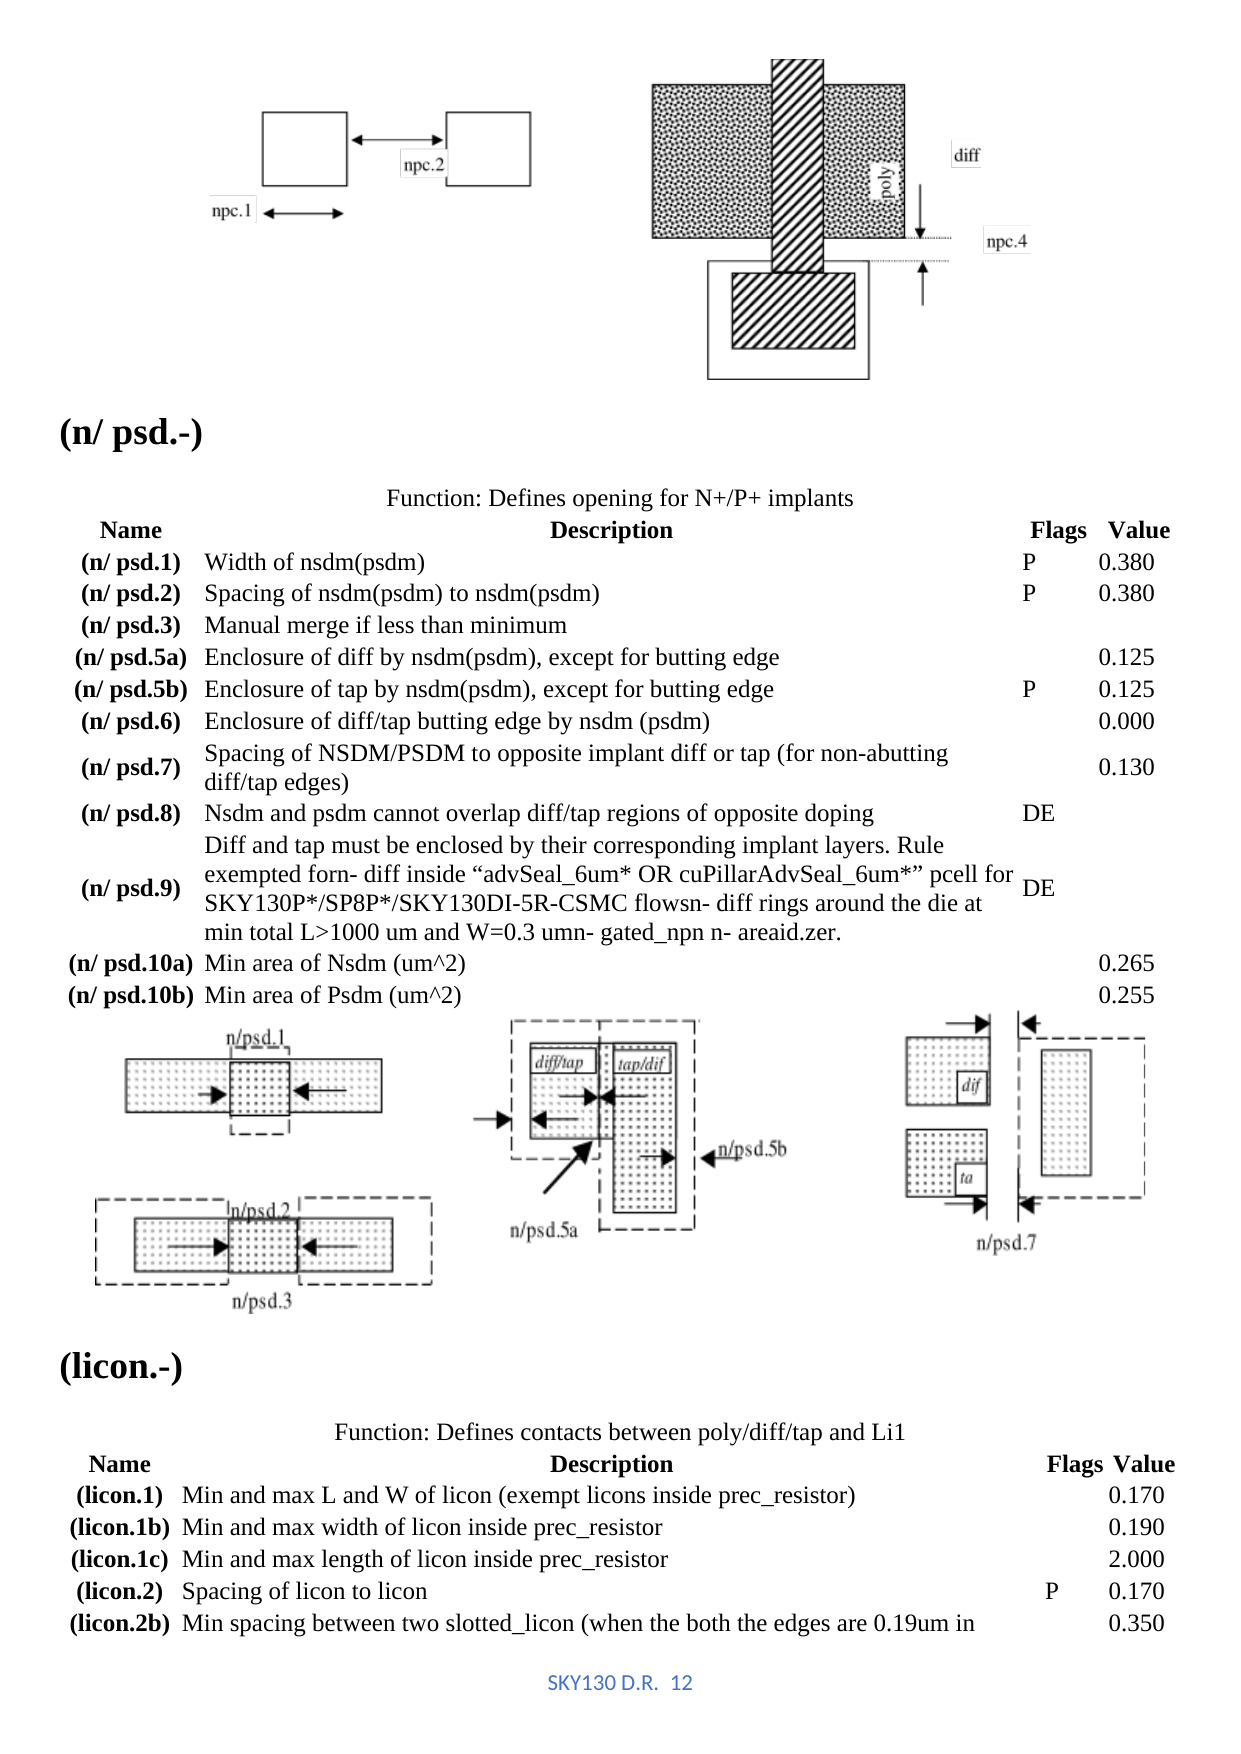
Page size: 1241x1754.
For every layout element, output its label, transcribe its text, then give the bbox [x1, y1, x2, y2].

table_cell 0.190 [1107, 1511, 1181, 1543]
table_cell Enclosure of diff/tap butting edge by nsdm (psdm) [203, 705, 1020, 736]
table_cell (n/ psd.6) [59, 705, 203, 736]
table_cell 0.255 [1097, 979, 1181, 1011]
table_cell Manual merge if less than minimum [203, 609, 1020, 641]
table_cell 0.170 [1107, 1575, 1181, 1607]
table_cell (licon.1b) [59, 1511, 180, 1543]
table_cell [1097, 829, 1181, 947]
table_cell P [1020, 545, 1097, 577]
subtitle (n/ psd.-) [59, 409, 1181, 452]
table_cell (licon.2b) [59, 1607, 180, 1638]
table_cell (n/ psd.5a) [59, 641, 203, 673]
table_cell 0.350 [1107, 1607, 1181, 1638]
table_cell (n/ psd.10b) [59, 979, 203, 1011]
table_cell [1020, 947, 1097, 979]
table_cell [1044, 1479, 1107, 1511]
table_cell 0.125 [1097, 641, 1181, 673]
table_cell (n/ psd.2) [59, 577, 203, 609]
table_cell Min area of Psdm (um^2) [203, 979, 1020, 1010]
table_cell [1044, 1543, 1107, 1575]
table_cell Spacing of NSDM/PSDM to opposite implant diff or tap (for non-abutting diff/tap edges) [203, 736, 1020, 797]
table_cell Min and max L and W of licon (exempt licons inside prec_resistor) [180, 1479, 1043, 1511]
table_cell 0.170 [1107, 1479, 1181, 1511]
table_cell DE [1020, 829, 1097, 947]
table_cell Diff and tap must be enclosed by their corresponding implant layers. Rule exempted forn- diff inside “advSeal_6um* OR cuPillarAdvSeal_6um*” pcell for SKY130P*/SP8P*/SKY130DI-5R-CSMC flowsn- diff rings around the die at min total L>1000 um and W=0.3 umn- gated_npn n- areaid.zer. [203, 829, 1020, 947]
table_cell 0.380 [1097, 545, 1181, 577]
table_cell (n/ psd.3) [59, 609, 203, 641]
table_cell Value [1107, 1447, 1181, 1479]
table_cell Spacing of nsdm(psdm) to nsdm(psdm) [203, 577, 1020, 609]
table_cell (licon.1) [59, 1479, 180, 1511]
table_cell Name [59, 1447, 180, 1479]
table_cell 0.000 [1097, 705, 1181, 736]
table_cell Nsdm and psdm cannot overlap diff/tap regions of opposite doping [203, 797, 1020, 829]
table_cell [1097, 609, 1181, 641]
table_cell [1020, 609, 1097, 641]
table_cell 2.000 [1107, 1543, 1181, 1575]
table_cell 0.265 [1097, 947, 1181, 979]
table_cell DE [1020, 797, 1097, 829]
table_cell [1020, 705, 1097, 736]
table_cell P [1044, 1575, 1107, 1607]
picture [209, 59, 1031, 380]
table_cell [1044, 1607, 1107, 1638]
table_cell [1044, 1511, 1107, 1543]
table_cell 0.380 [1097, 577, 1181, 609]
table_cell Min and max length of licon inside prec_resistor [180, 1543, 1043, 1575]
table_cell 0.125 [1097, 673, 1181, 704]
table_cell Flags [1020, 513, 1097, 545]
table_header Function: Defines contacts between poly/diff/tap and Li1 [59, 1415, 1181, 1447]
table_cell Min and max width of licon inside prec_resistor [180, 1511, 1043, 1543]
table_cell Spacing of licon to licon [180, 1575, 1043, 1607]
table_cell (n/ psd.10a) [59, 947, 203, 979]
table_cell Description [180, 1447, 1043, 1479]
table_cell [1097, 797, 1181, 829]
table_cell Width of nsdm(psdm) [203, 545, 1020, 577]
table_cell P [1020, 577, 1097, 609]
table_cell Enclosure of diff by nsdm(psdm), except for butting edge [203, 641, 1020, 673]
table_cell Flags [1044, 1447, 1107, 1479]
table_cell (n/ psd.8) [59, 797, 203, 829]
table_cell (n/ psd.7) [59, 736, 203, 797]
table_cell [1020, 641, 1097, 673]
table_cell P [1020, 673, 1097, 704]
table_cell Min area of Nsdm (um^2) [203, 947, 1020, 979]
table_cell 0.130 [1097, 736, 1181, 797]
table_cell (n/ psd.1) [59, 545, 203, 577]
picture [95, 1010, 1146, 1314]
table_cell Description [203, 513, 1020, 545]
table_cell [1020, 736, 1097, 797]
table_cell (licon.2) [59, 1575, 180, 1607]
table_cell (licon.1c) [59, 1543, 180, 1575]
table_cell Value [1097, 513, 1181, 545]
subtitle (licon.-) [59, 1343, 1181, 1386]
table_cell [1020, 979, 1097, 1010]
table_cell Min spacing between two slotted_licon (when the both the edges are 0.19um in [180, 1607, 1043, 1638]
table_cell (n/ psd.9) [59, 829, 203, 947]
table_header Function: Defines opening for N+/P+ implants [59, 481, 1181, 513]
table_cell (n/ psd.5b) [59, 673, 203, 704]
table_cell Enclosure of tap by nsdm(psdm), except for butting edge [203, 673, 1020, 704]
table_cell Name [59, 513, 203, 545]
